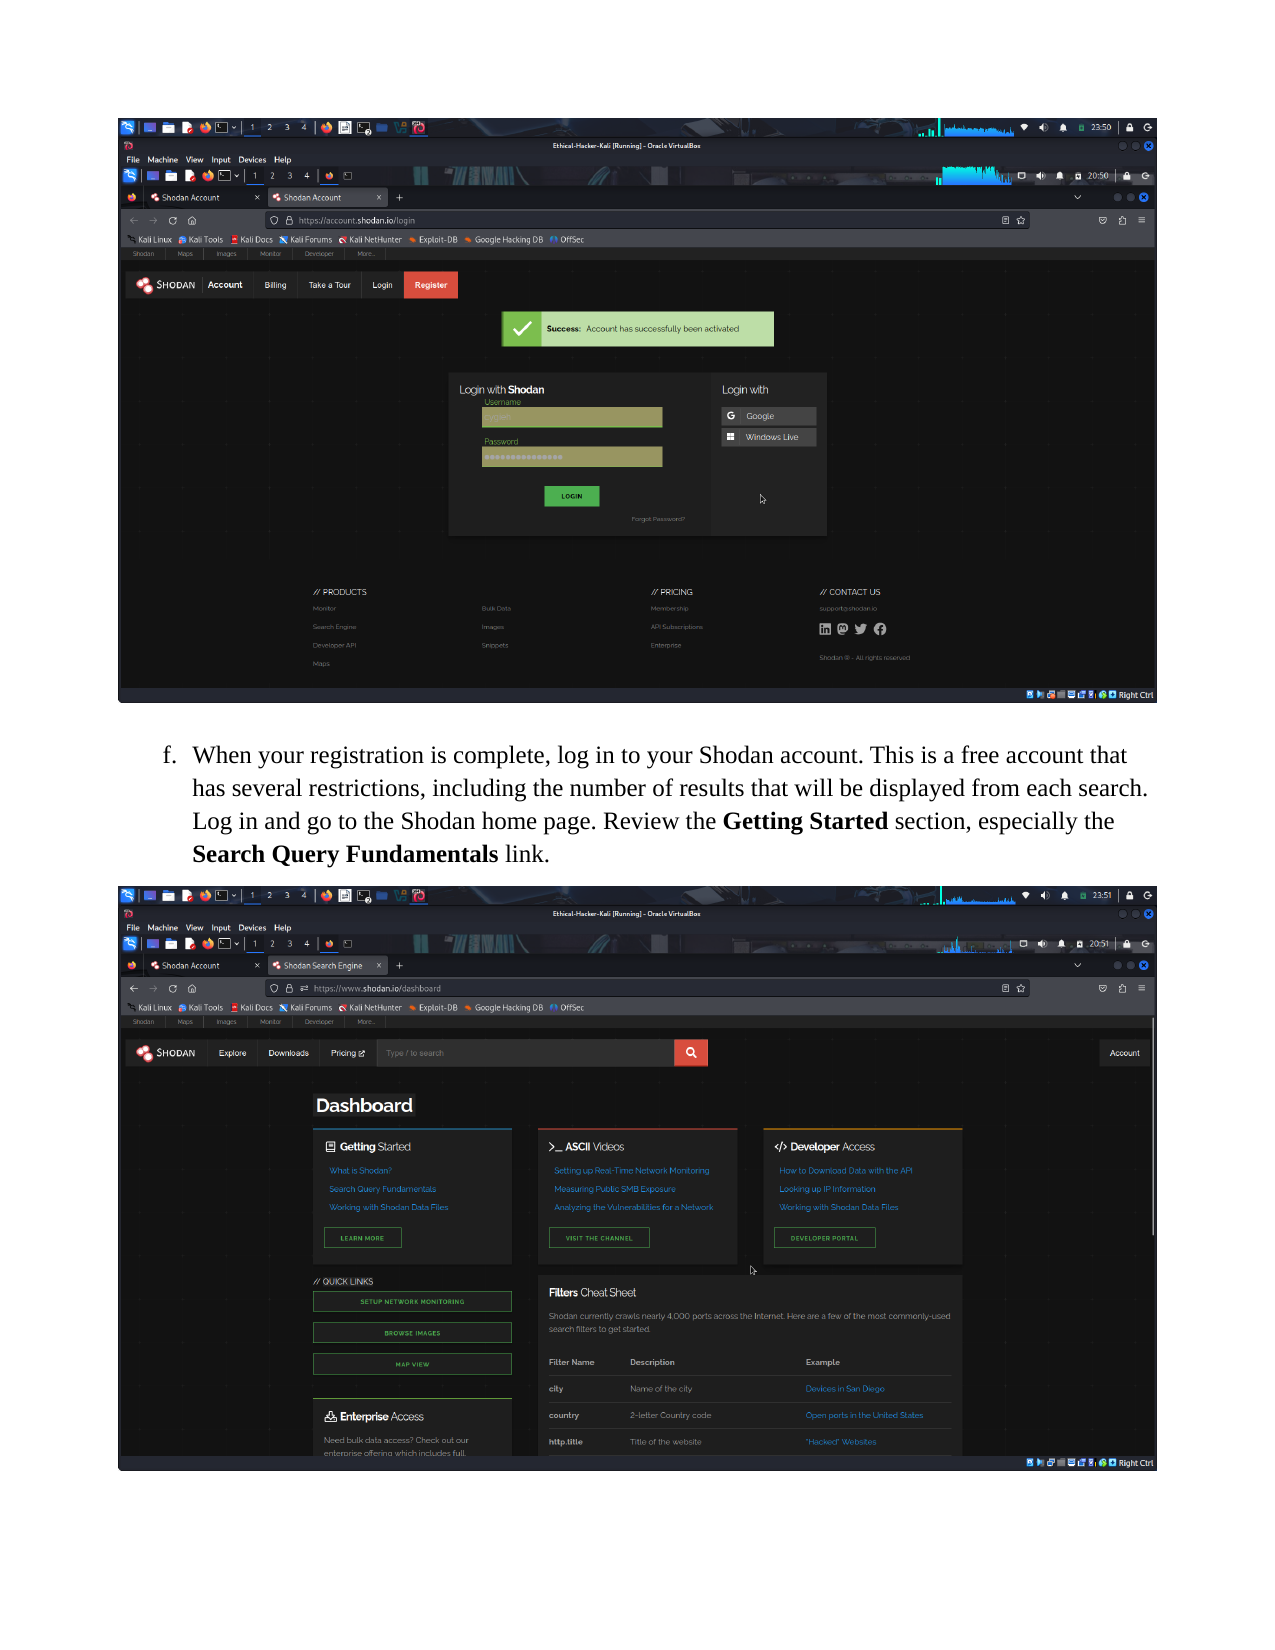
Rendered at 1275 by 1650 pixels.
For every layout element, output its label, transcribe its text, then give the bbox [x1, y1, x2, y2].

picture [118, 886, 1157, 1471]
list When your registration is complete, log in to your Shodan account. This is a free account that has several restrictions, including the number of results that will be displayed from each search. Log in and go to the Shodan home page. Review the Getting Started section, especially the Search Query Fundamentals link. [162, 740, 1157, 867]
picture [118, 118, 1157, 703]
